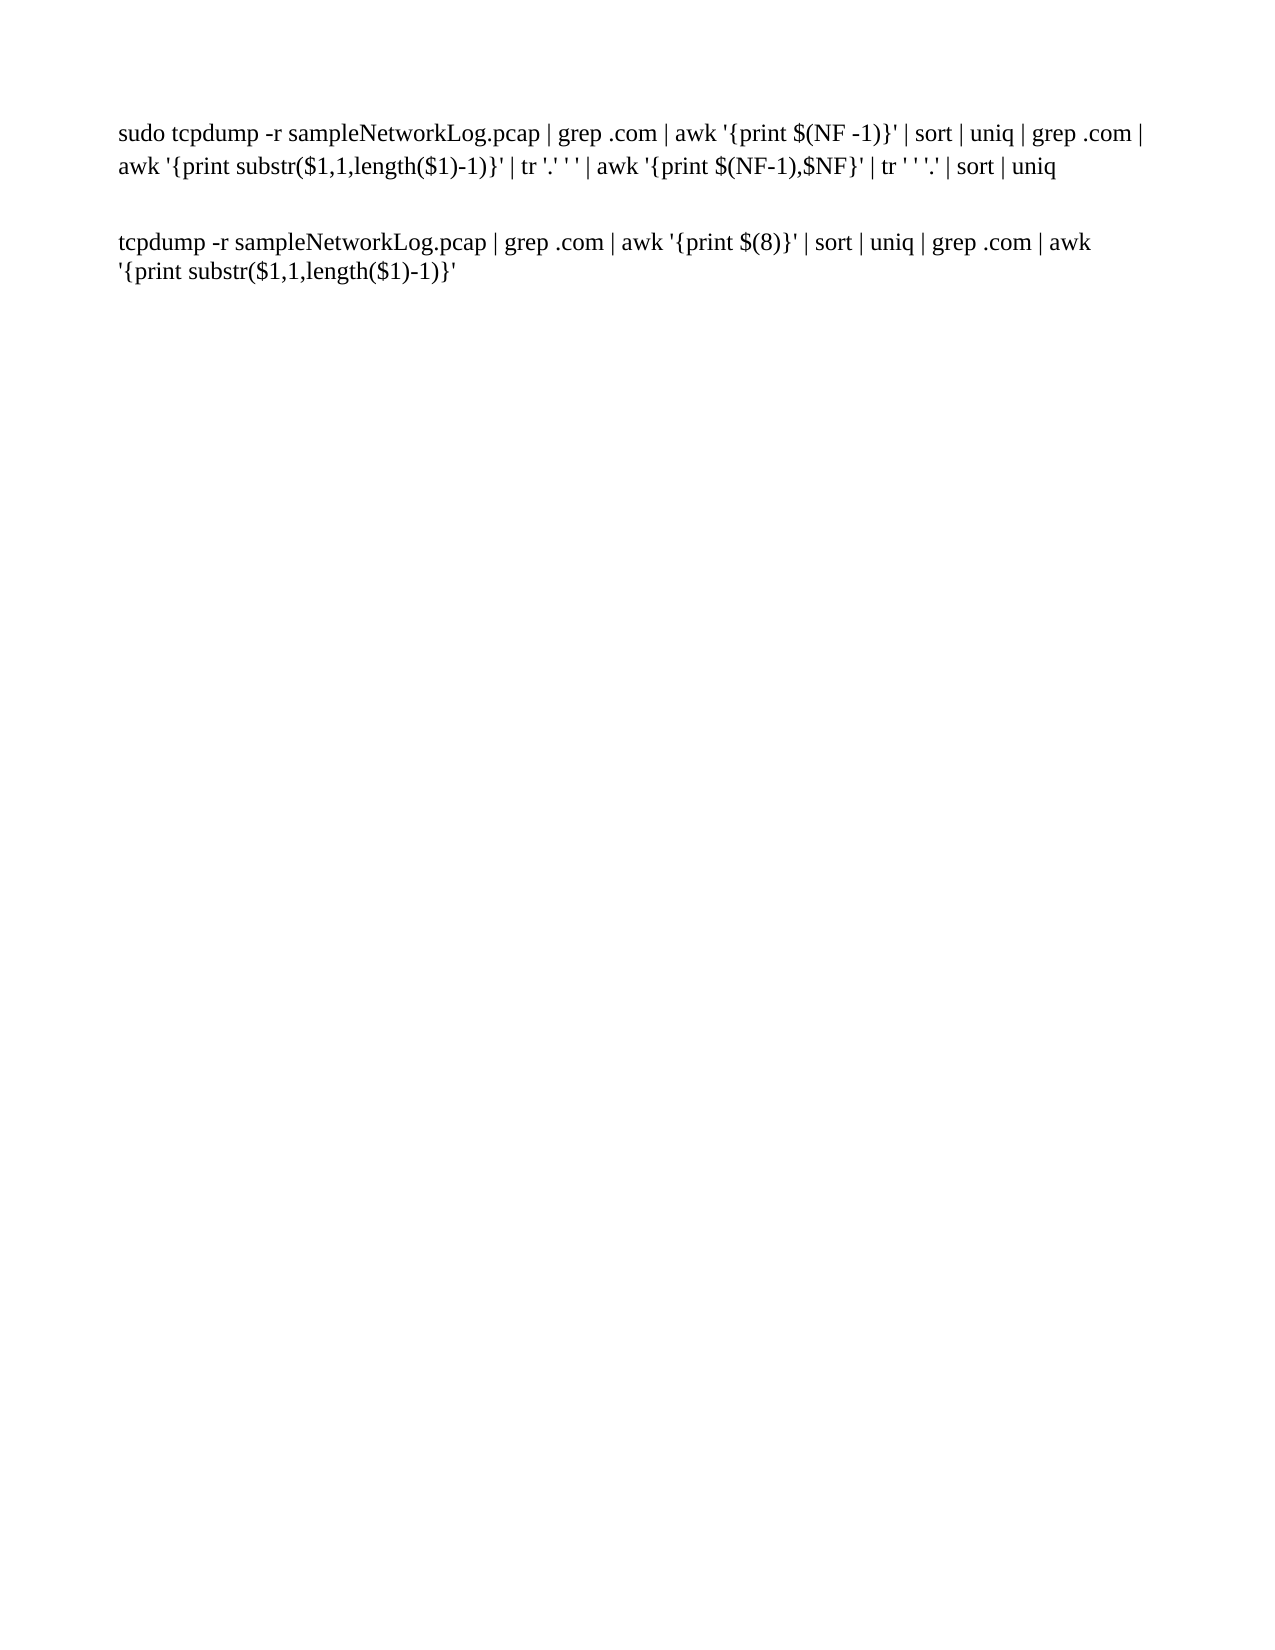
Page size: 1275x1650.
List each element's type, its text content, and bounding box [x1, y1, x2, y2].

text sudo tcpdump -r sampleNetworkLog.pcap | grep .com | awk '{print $(NF -1)}' | sort | uniq | grep .com | awk '{print substr($1,1,length($1)-1)}' | tr '.' ' ' | awk '{print $(NF-1),$NF}' | tr ' ' '.' | sort | uniq [118, 118, 1157, 180]
text tcpdump -r sampleNetworkLog.pcap | grep .com | awk '{print $(8)}' | sort | uniq | grep .com | awk '{print substr($1,1,length($1)-1)}' [118, 227, 1157, 285]
